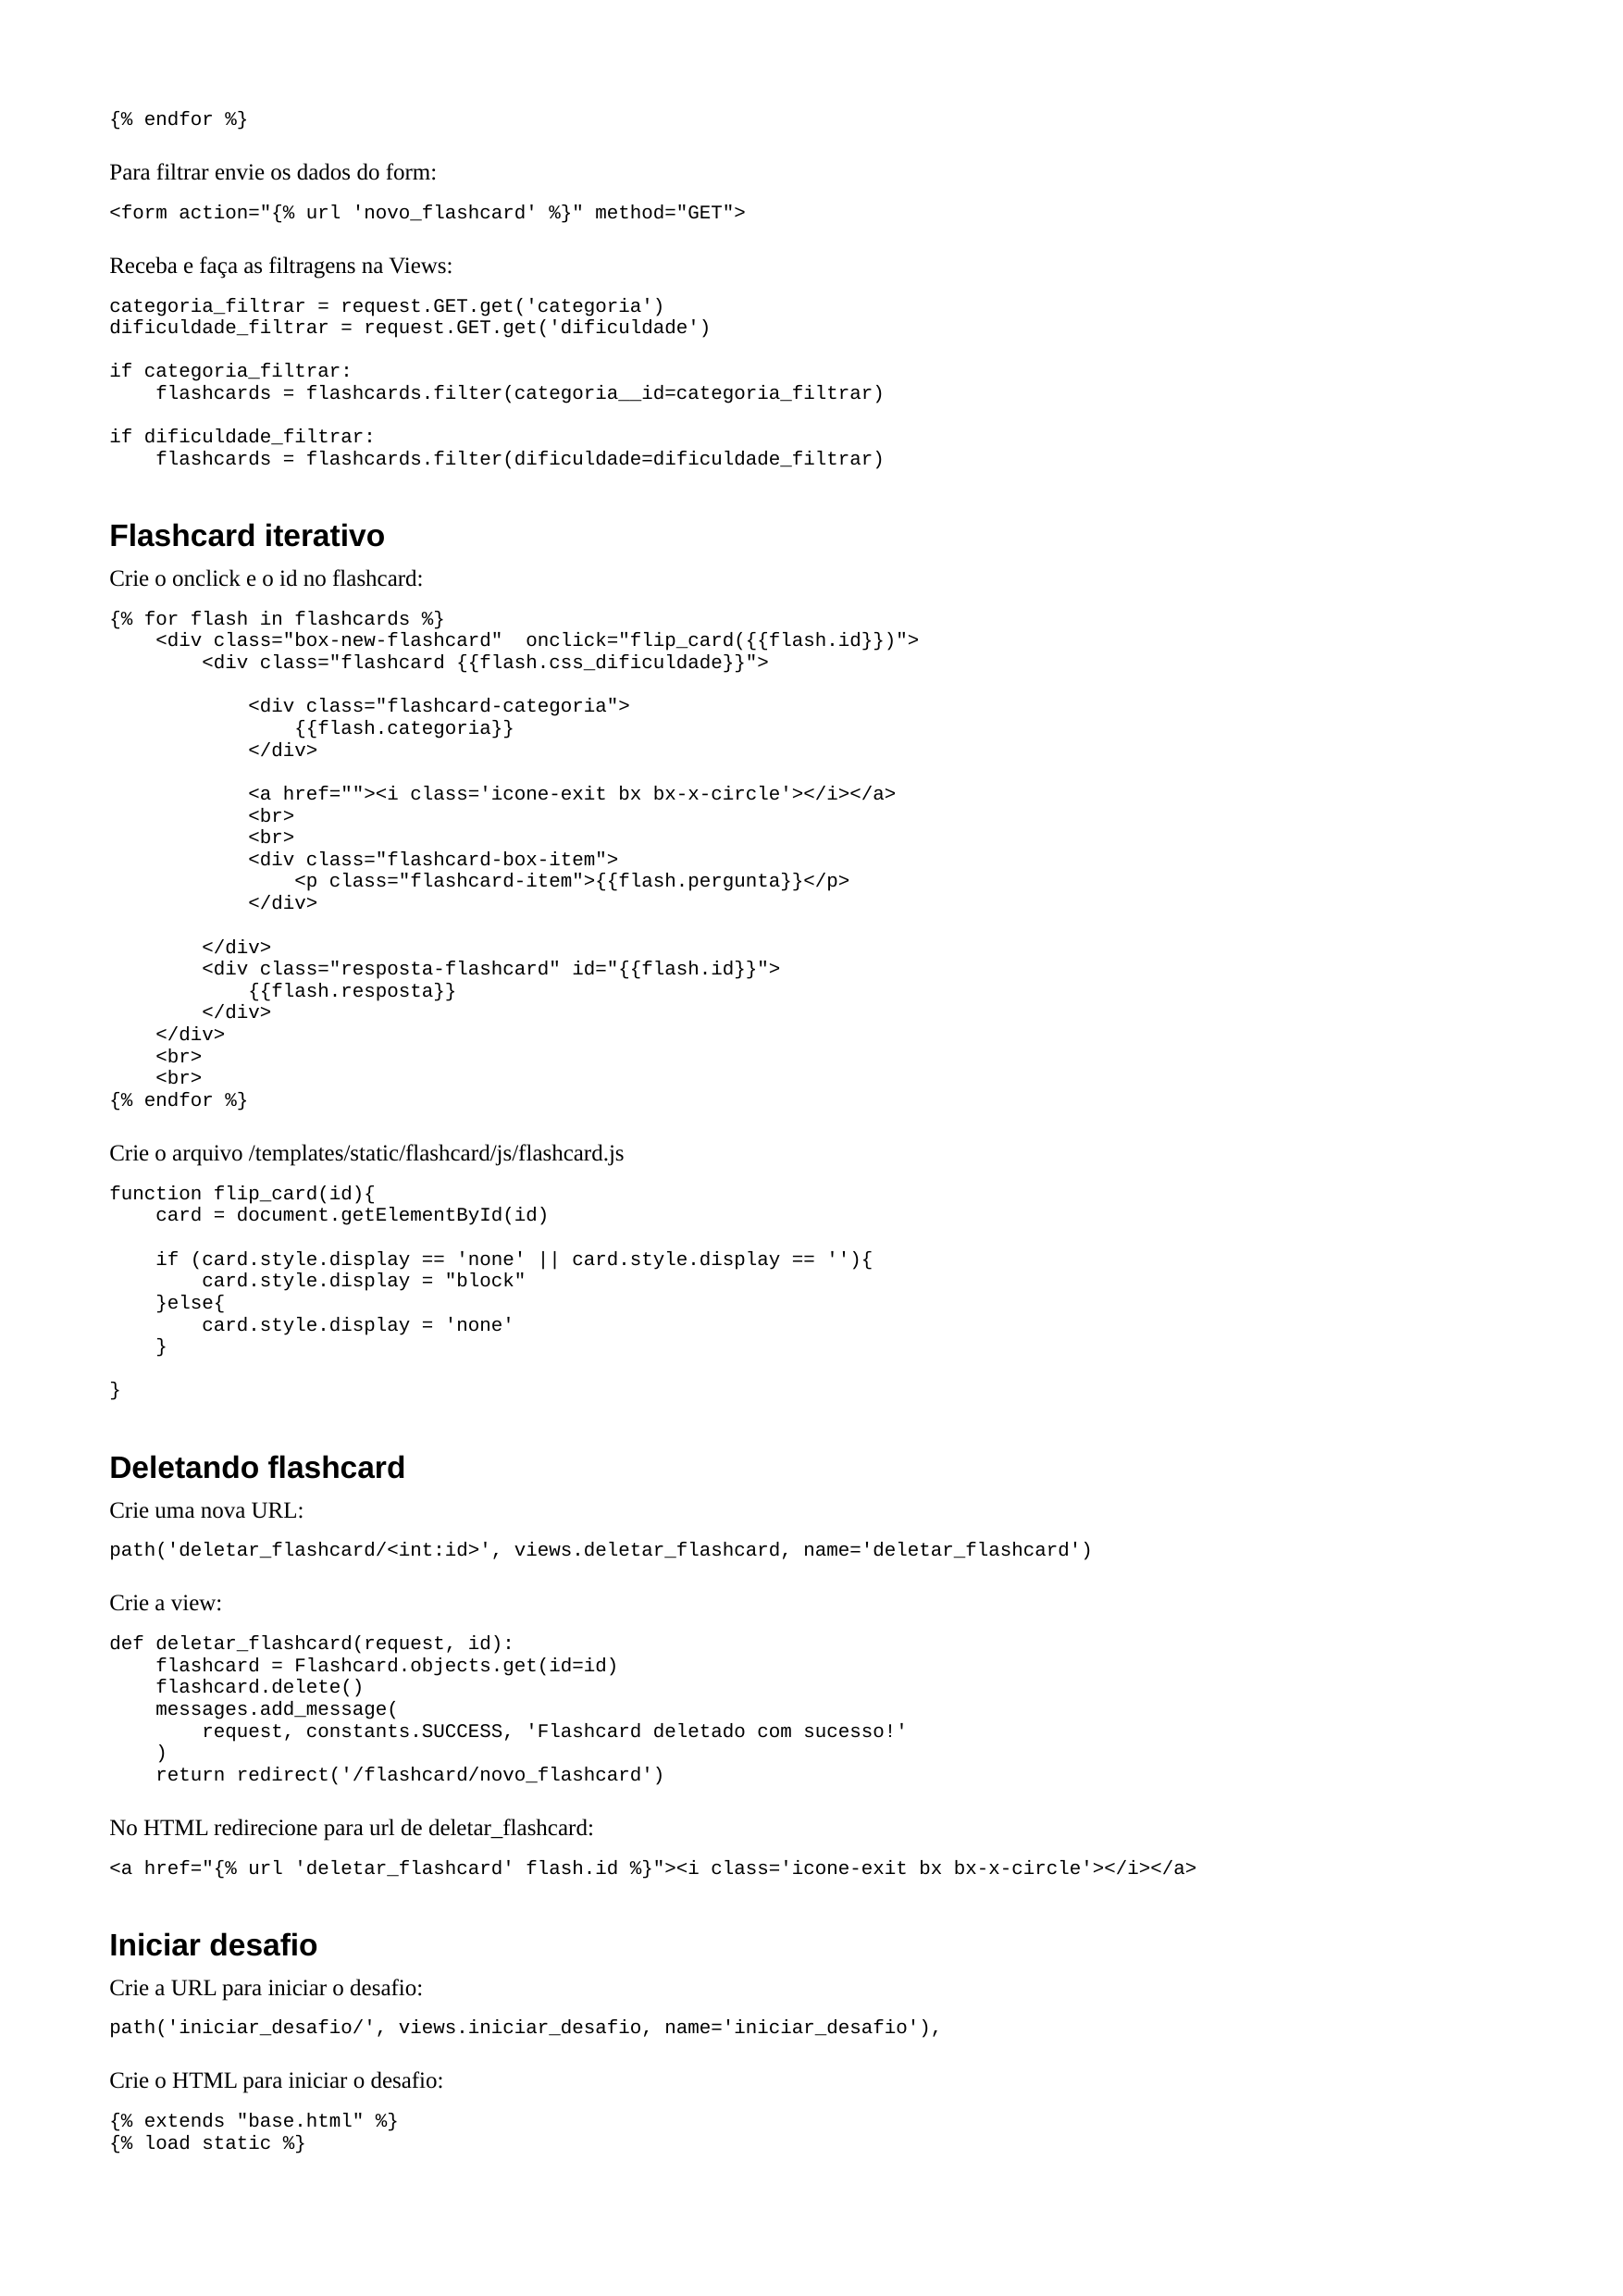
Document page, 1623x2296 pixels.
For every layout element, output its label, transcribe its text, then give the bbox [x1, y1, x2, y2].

text </div> [109, 1024, 1514, 1047]
text flashcard = Flashcard.objects.get(id=id) [109, 1656, 1514, 1677]
text <div class="box-new-flashcard" onclick="flip_card({{flash.id}})"> [109, 630, 1514, 652]
text </div> [109, 1002, 1514, 1024]
text flashcards = flashcards.filter(categoria__id=categoria_filtrar) [109, 383, 1514, 405]
text ) [109, 1743, 1514, 1765]
text if (card.style.display == 'none' || card.style.display == ''){ [109, 1249, 1514, 1271]
text <a href=""><i class='icone-exit bx bx-x-circle'></i></a> [109, 784, 1514, 806]
text if categoria_filtrar: [109, 362, 1514, 383]
text if dificuldade_filtrar: [109, 427, 1514, 449]
text {% for flash in flashcards %} [109, 609, 1514, 630]
text No HTML redirecione para url de deletar_flashcard: [109, 1814, 1514, 1841]
text card = document.getElementById(id) [109, 1205, 1514, 1227]
text }else{ [109, 1293, 1514, 1315]
text {% extends "base.html" %} [109, 2111, 1514, 2133]
text Para filtrar envie os dados do form: [109, 158, 1514, 185]
text </div> [109, 893, 1514, 915]
text {% endfor %} [109, 109, 1514, 131]
text Crie o onclick e o id no flashcard: [109, 565, 1514, 591]
subtitle Flashcard iterativo [109, 517, 1514, 553]
text Crie uma nova URL: [109, 1496, 1514, 1522]
text <form action="{% url 'novo_flashcard' %}" method="GET"> [109, 203, 1514, 224]
text Crie a view: [109, 1589, 1514, 1616]
text <div class="flashcard {{flash.css_dificuldade}}"> [109, 652, 1514, 675]
text card.style.display = 'none' [109, 1315, 1514, 1336]
text <br> [109, 1047, 1514, 1068]
text <div class="flashcard-categoria"> [109, 696, 1514, 718]
text {% endfor %} [109, 1090, 1514, 1112]
text </div> [109, 937, 1514, 959]
text categoria_filtrar = request.GET.get('categoria') [109, 295, 1514, 317]
text flashcards = flashcards.filter(dificuldade=dificuldade_filtrar) [109, 449, 1514, 471]
text Crie o arquivo /templates/static/flashcard/js/flashcard.js [109, 1139, 1514, 1166]
text <div class="resposta-flashcard" id="{{flash.id}}"> [109, 959, 1514, 981]
text return redirect('/flashcard/novo_flashcard') [109, 1765, 1514, 1787]
text def deletar_flashcard(request, id): [109, 1633, 1514, 1656]
text card.style.display = "block" [109, 1271, 1514, 1293]
text Receba e faça as filtragens na Views: [109, 252, 1514, 279]
text {{flash.resposta}} [109, 981, 1514, 1002]
text flashcard.delete() [109, 1677, 1514, 1699]
text path('iniciar_desafio/', views.iniciar_desafio, name='iniciar_desafio'), [109, 2017, 1514, 2040]
text {{flash.categoria}} [109, 718, 1514, 740]
subtitle Deletando flashcard [109, 1449, 1514, 1484]
text </div> [109, 740, 1514, 762]
text Crie a URL para iniciar o desafio: [109, 1974, 1514, 2000]
text function flip_card(id){ [109, 1184, 1514, 1205]
text <br> [109, 827, 1514, 850]
text Crie o HTML para iniciar o desafio: [109, 2066, 1514, 2093]
text } [109, 1381, 1514, 1402]
text request, constants.SUCCESS, 'Flashcard deletado com sucesso!' [109, 1720, 1514, 1743]
text <div class="flashcard-box-item"> [109, 850, 1514, 872]
text <br> [109, 806, 1514, 827]
text {% load static %} [109, 2133, 1514, 2154]
subtitle Iniciar desafio [109, 1927, 1514, 1962]
text path('deletar_flashcard/<int:id>', views.deletar_flashcard, name='deletar_flashcard') [109, 1540, 1514, 1562]
text messages.add_message( [109, 1699, 1514, 1720]
text <a href="{% url 'deletar_flashcard' flash.id %}"><i class='icone-exit bx bx-x-circle'></i></a> [109, 1858, 1514, 1880]
text } [109, 1336, 1514, 1359]
text <p class="flashcard-item">{{flash.pergunta}}</p> [109, 872, 1514, 893]
text dificuldade_filtrar = request.GET.get('dificuldade') [109, 317, 1514, 340]
text <br> [109, 1068, 1514, 1090]
